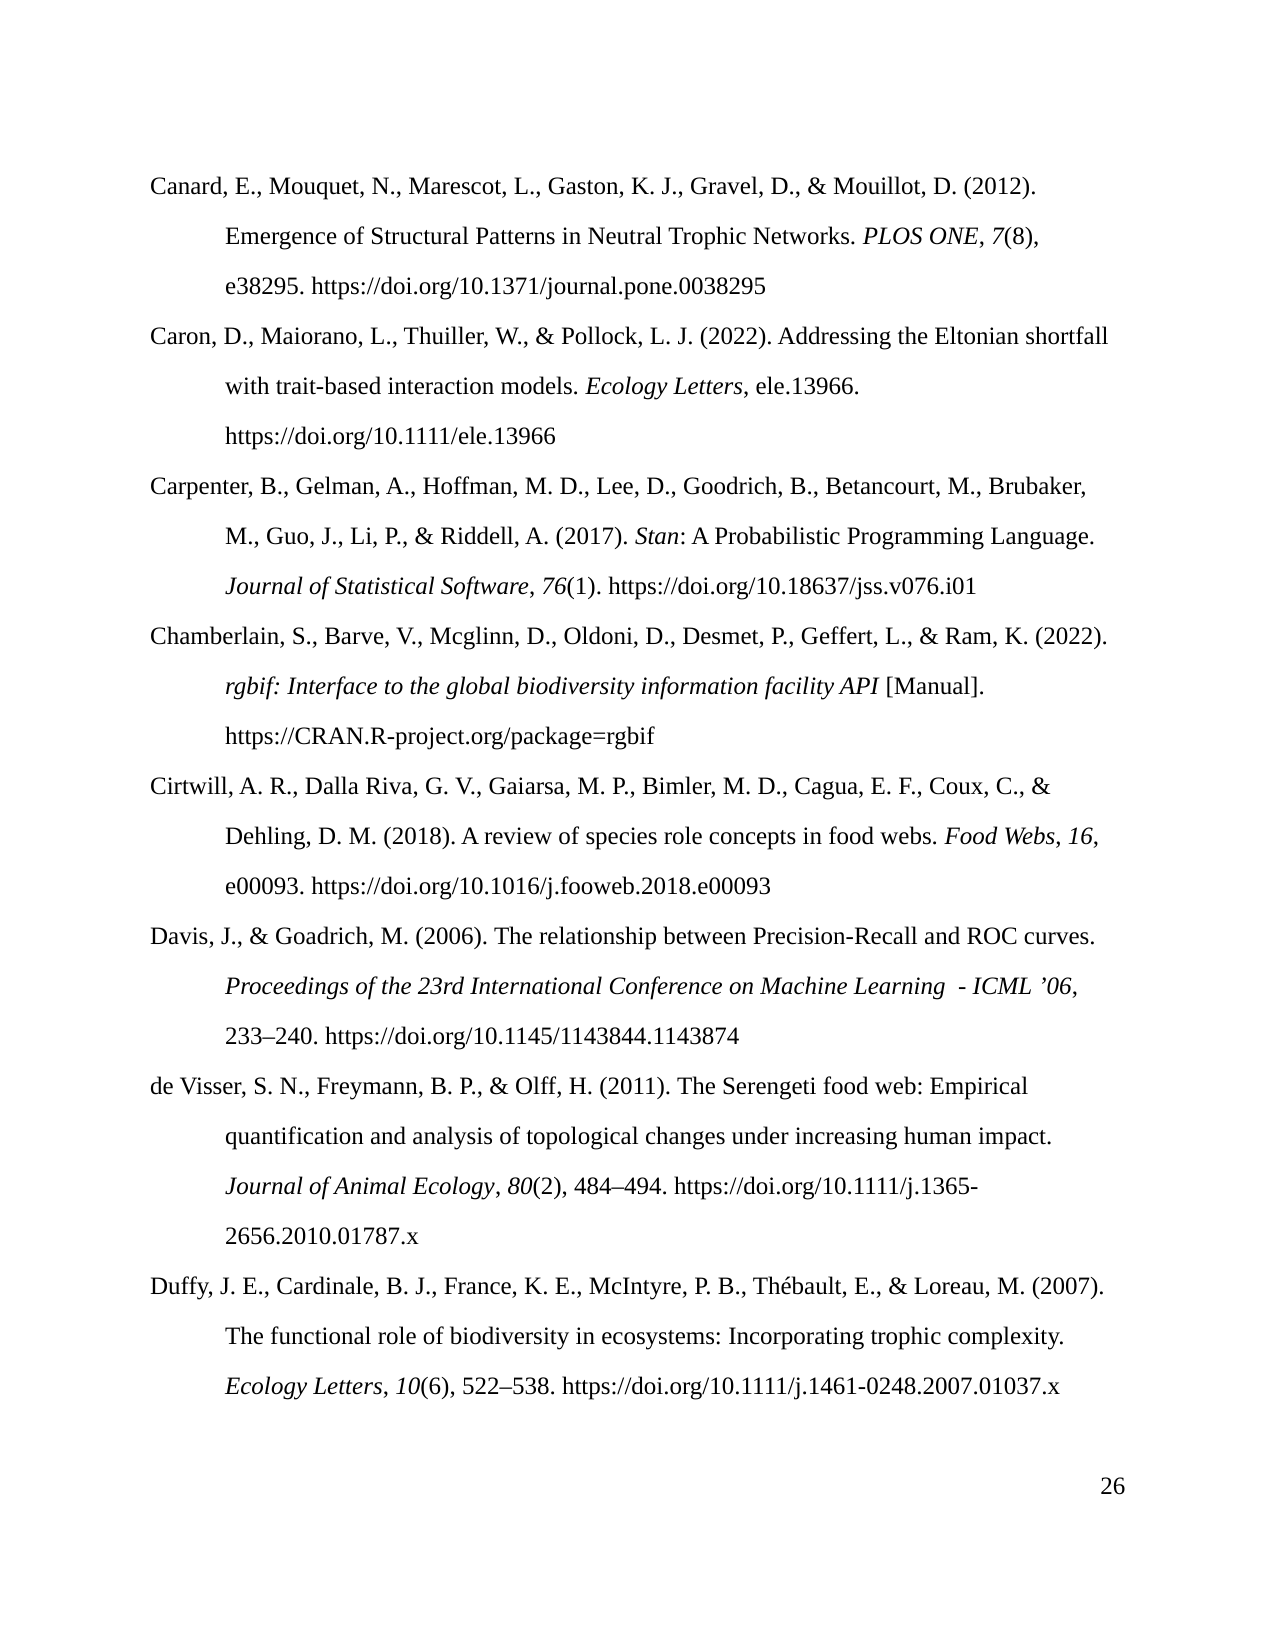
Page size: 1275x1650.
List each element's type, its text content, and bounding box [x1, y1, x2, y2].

text Davis, J., & Goadrich, M. (2006). The relationship between Precision-Recall and ROC curves. Proceedings of the 23rd International Conference on Machine Learning - ICML ’06, 233–240. https://doi.org/10.1145/1143844.1143874 [150, 900, 1125, 1050]
text Carpenter, B., Gelman, A., Hoffman, M. D., Lee, D., Goodrich, B., Betancourt, M., Brubaker, M., Guo, J., Li, P., & Riddell, A. (2017). Stan: A Probabilistic Programming Language. Journal of Statistical Software, 76(1). https://doi.org/10.18637/jss.v076.i01 [150, 450, 1125, 600]
text Duffy, J. E., Cardinale, B. J., France, K. E., McIntyre, P. B., Thébault, E., & Loreau, M. (2007). The functional role of biodiversity in ecosystems: Incorporating trophic complexity. Ecology Letters, 10(6), 522–538. https://doi.org/10.1111/j.1461-0248.2007.01037.x [150, 1250, 1125, 1400]
text Caron, D., Maiorano, L., Thuiller, W., & Pollock, L. J. (2022). Addressing the Eltonian shortfall with trait‐based interaction models. Ecology Letters, ele.13966. https://doi.org/10.1111/ele.13966 [150, 300, 1125, 450]
text Chamberlain, S., Barve, V., Mcglinn, D., Oldoni, D., Desmet, P., Geffert, L., & Ram, K. (2022). rgbif: Interface to the global biodiversity information facility API [Manual]. https://CRAN.R-project.org/package=rgbif [150, 600, 1125, 750]
text Canard, E., Mouquet, N., Marescot, L., Gaston, K. J., Gravel, D., & Mouillot, D. (2012). Emergence of Structural Patterns in Neutral Trophic Networks. PLOS ONE, 7(8), e38295. https://doi.org/10.1371/journal.pone.0038295 [150, 150, 1125, 300]
text de Visser, S. N., Freymann, B. P., & Olff, H. (2011). The Serengeti food web: Empirical quantification and analysis of topological changes under increasing human impact. Journal of Animal Ecology, 80(2), 484–494. https://doi.org/10.1111/j.1365-2656.2010.01787.x [150, 1050, 1125, 1250]
text Cirtwill, A. R., Dalla Riva, G. V., Gaiarsa, M. P., Bimler, M. D., Cagua, E. F., Coux, C., & Dehling, D. M. (2018). A review of species role concepts in food webs. Food Webs, 16, e00093. https://doi.org/10.1016/j.fooweb.2018.e00093 [150, 750, 1125, 900]
